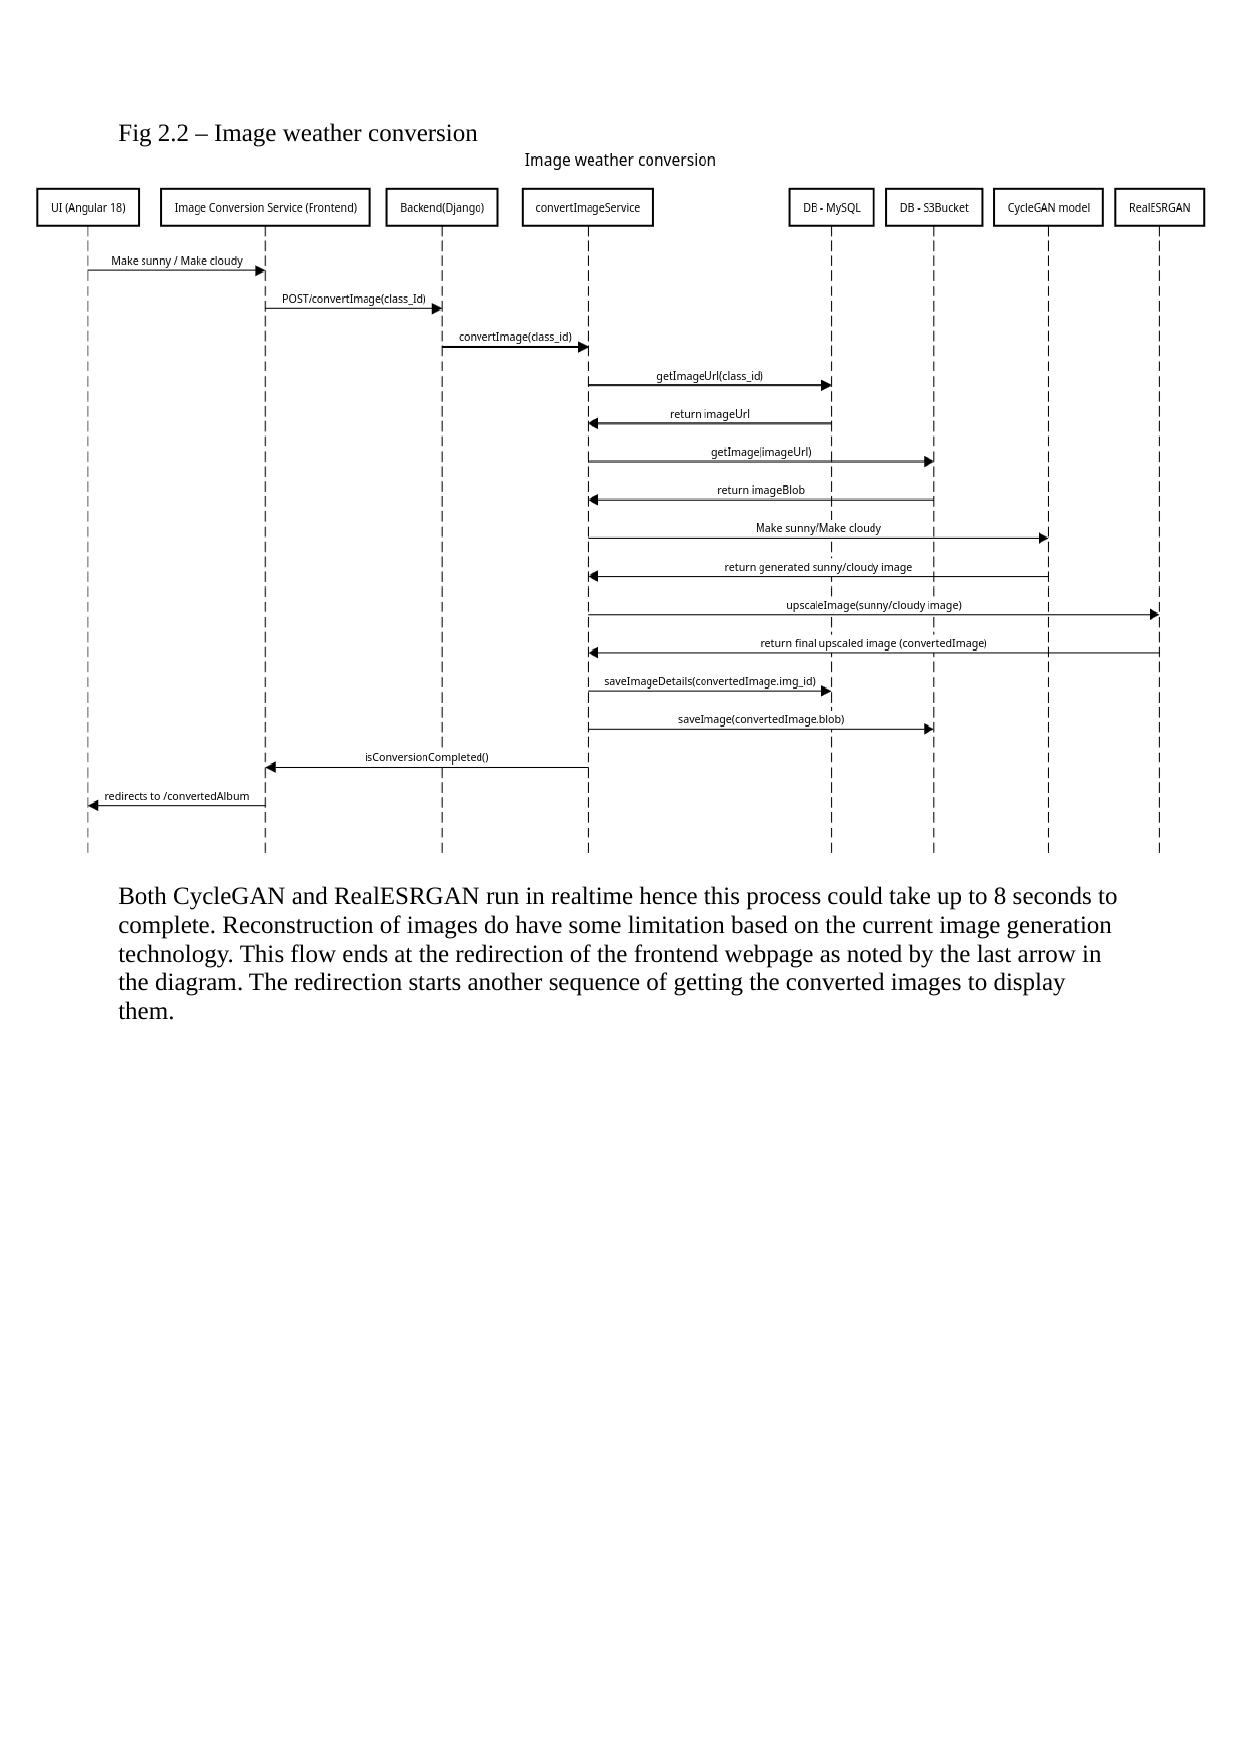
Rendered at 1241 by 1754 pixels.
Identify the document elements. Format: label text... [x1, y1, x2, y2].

picture [31, 147, 1209, 853]
text Fig 2.2 – Image weather conversion [118, 118, 1122, 147]
text Both CycleGAN and RealESRGAN run in realtime hence this process could take up to 8 seconds to complete. Reconstruction of images do have some limitation based on the current image generation technology. This flow ends at the redirection of the frontend webpage as noted by the last arrow in the diagram. The redirection starts another sequence of getting the converted images to display them. [118, 881, 1122, 1025]
